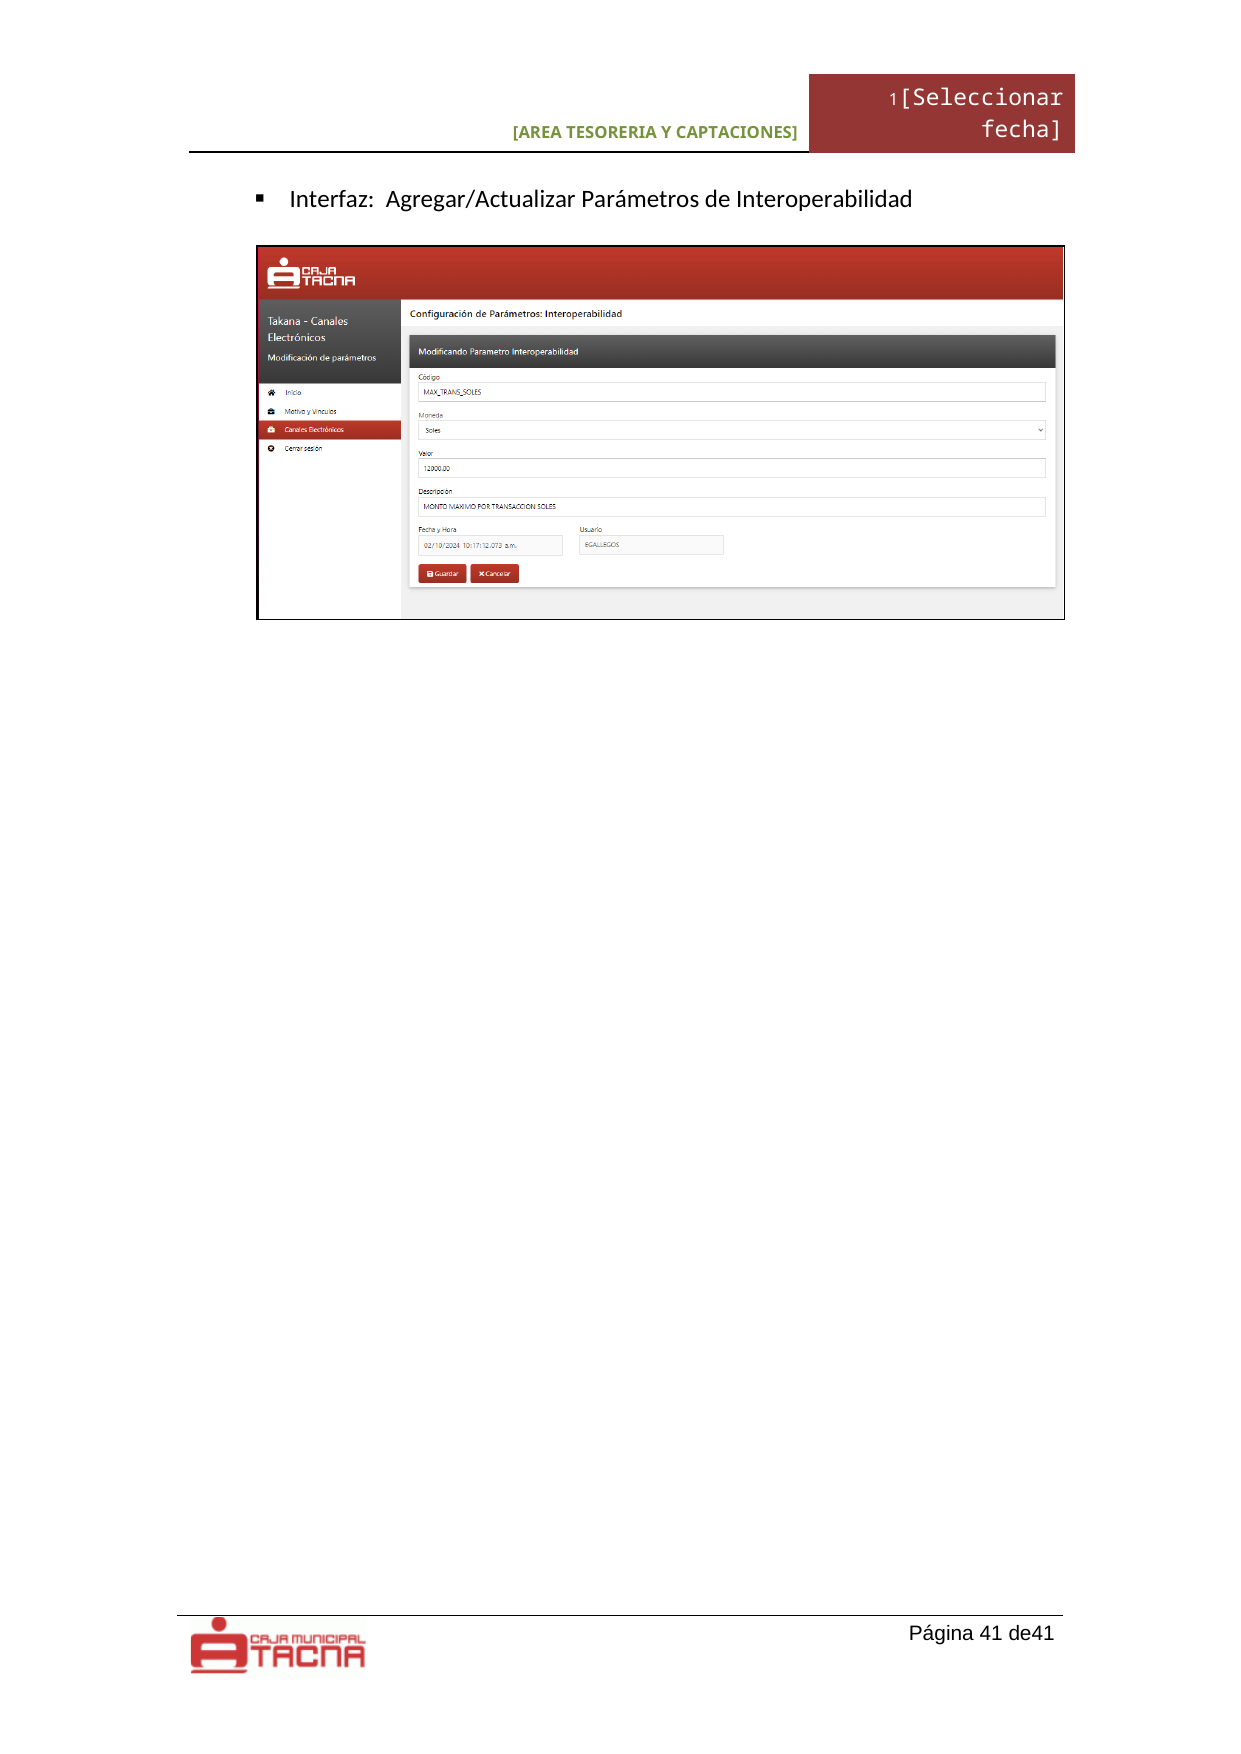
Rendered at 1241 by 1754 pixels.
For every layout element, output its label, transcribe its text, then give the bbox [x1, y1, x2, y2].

list Interfaz: Agregar/Actualizar Parámetros de Interoperabilidad [254, 184, 1063, 214]
